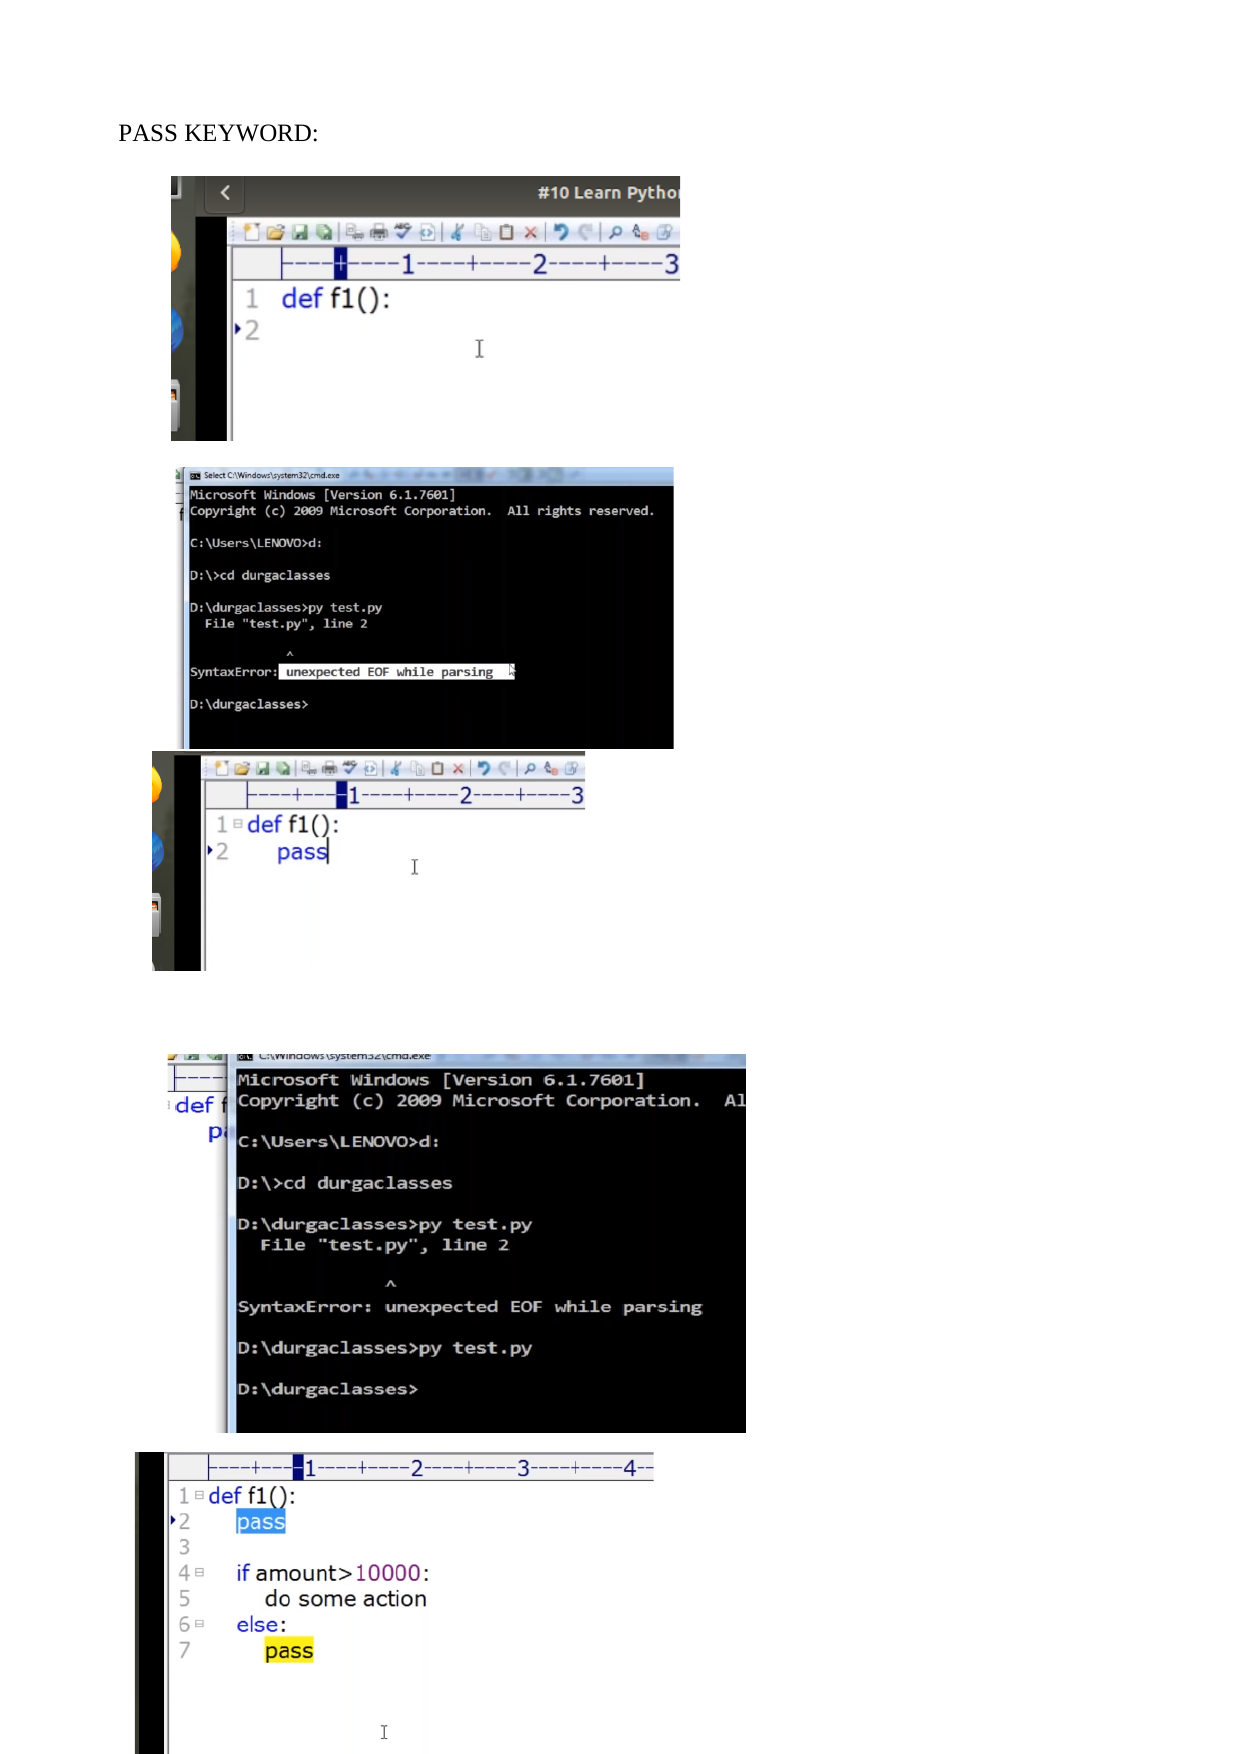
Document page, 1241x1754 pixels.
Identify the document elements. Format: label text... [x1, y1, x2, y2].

text PASS KEYWORD: [118, 118, 1122, 147]
picture [152, 751, 197, 971]
picture [134, 1452, 238, 1754]
picture [167, 1054, 391, 1433]
picture [171, 176, 226, 410]
picture [175, 467, 669, 749]
